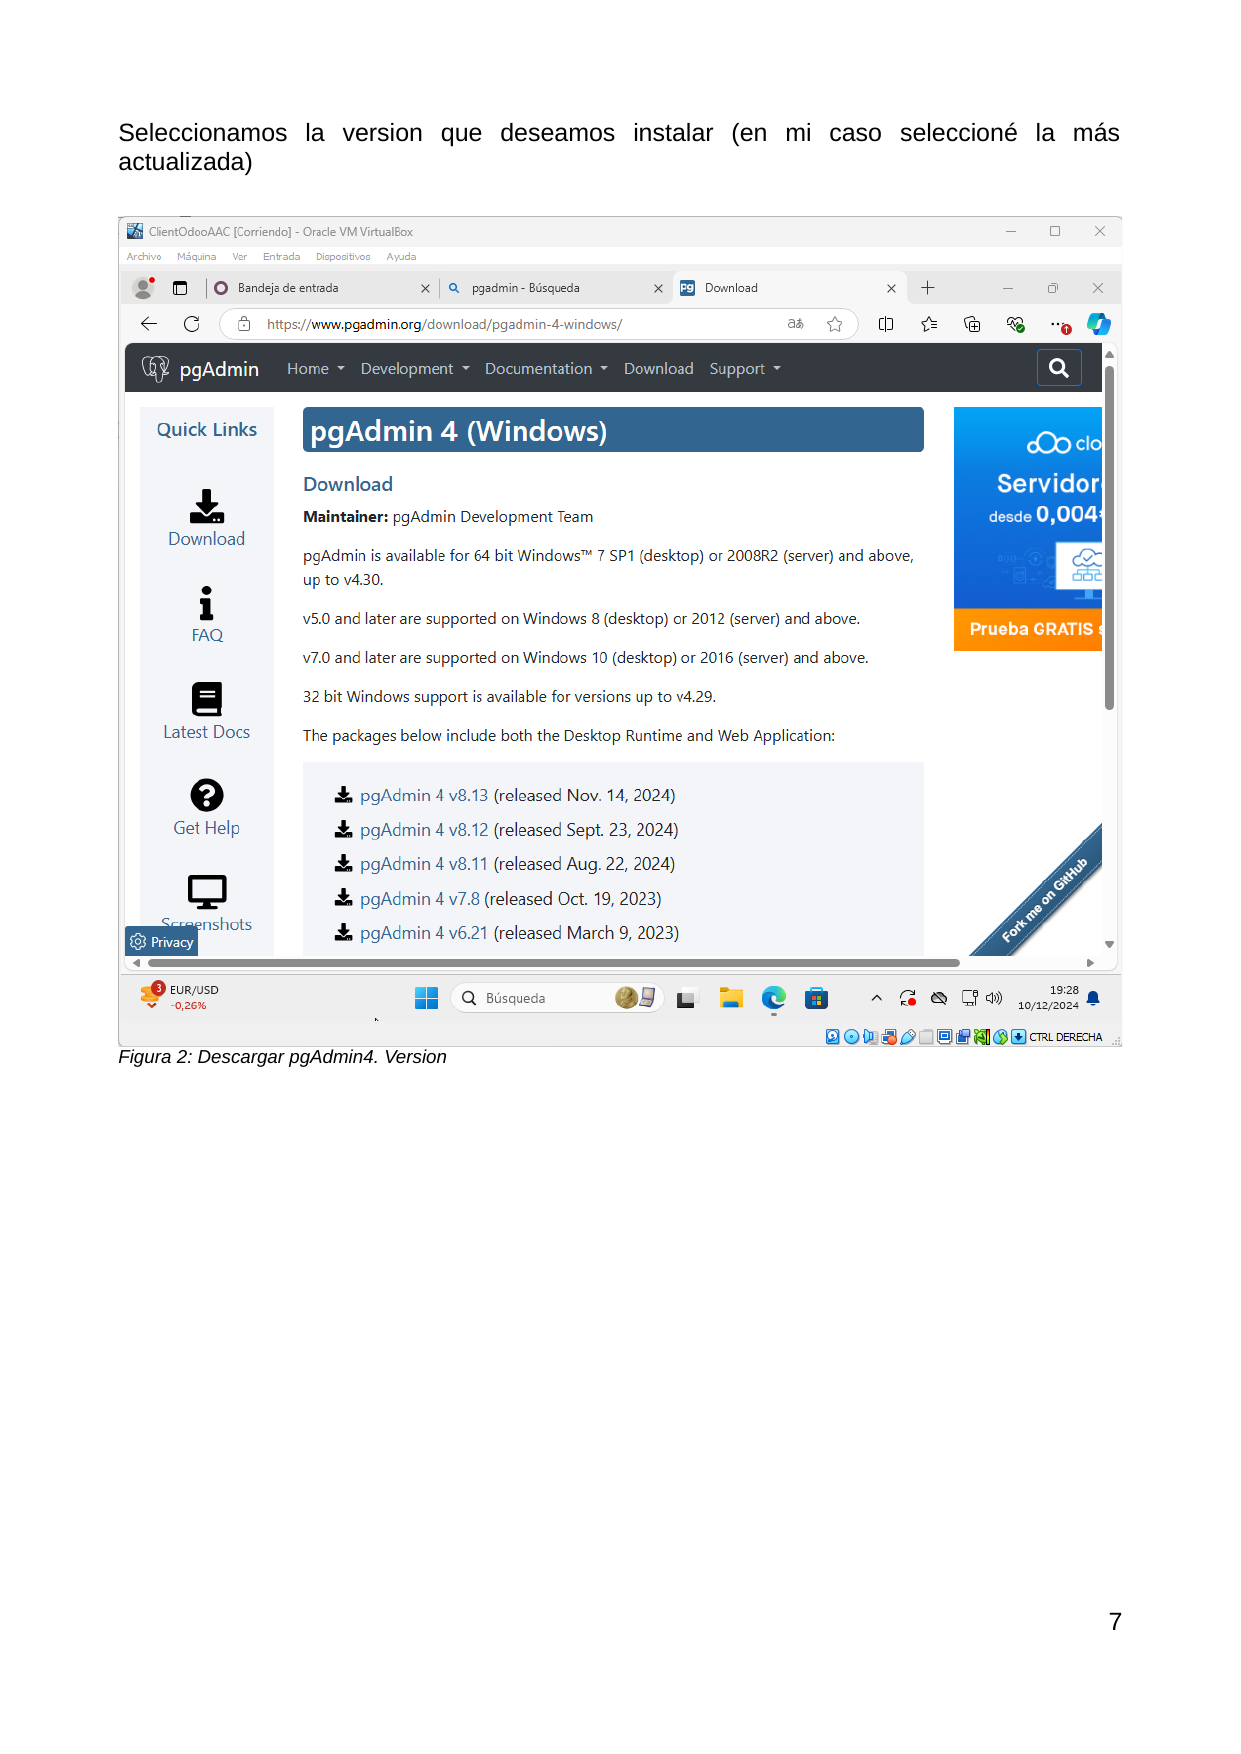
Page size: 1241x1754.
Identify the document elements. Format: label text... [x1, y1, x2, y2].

text Seleccionamos la version que deseamos instalar (en mi caso seleccioné la más actualizada) [118, 118, 1122, 176]
text Figura 2: Descargar pgAdmin4. Version [118, 1047, 1122, 1068]
picture [118, 216, 1123, 1047]
